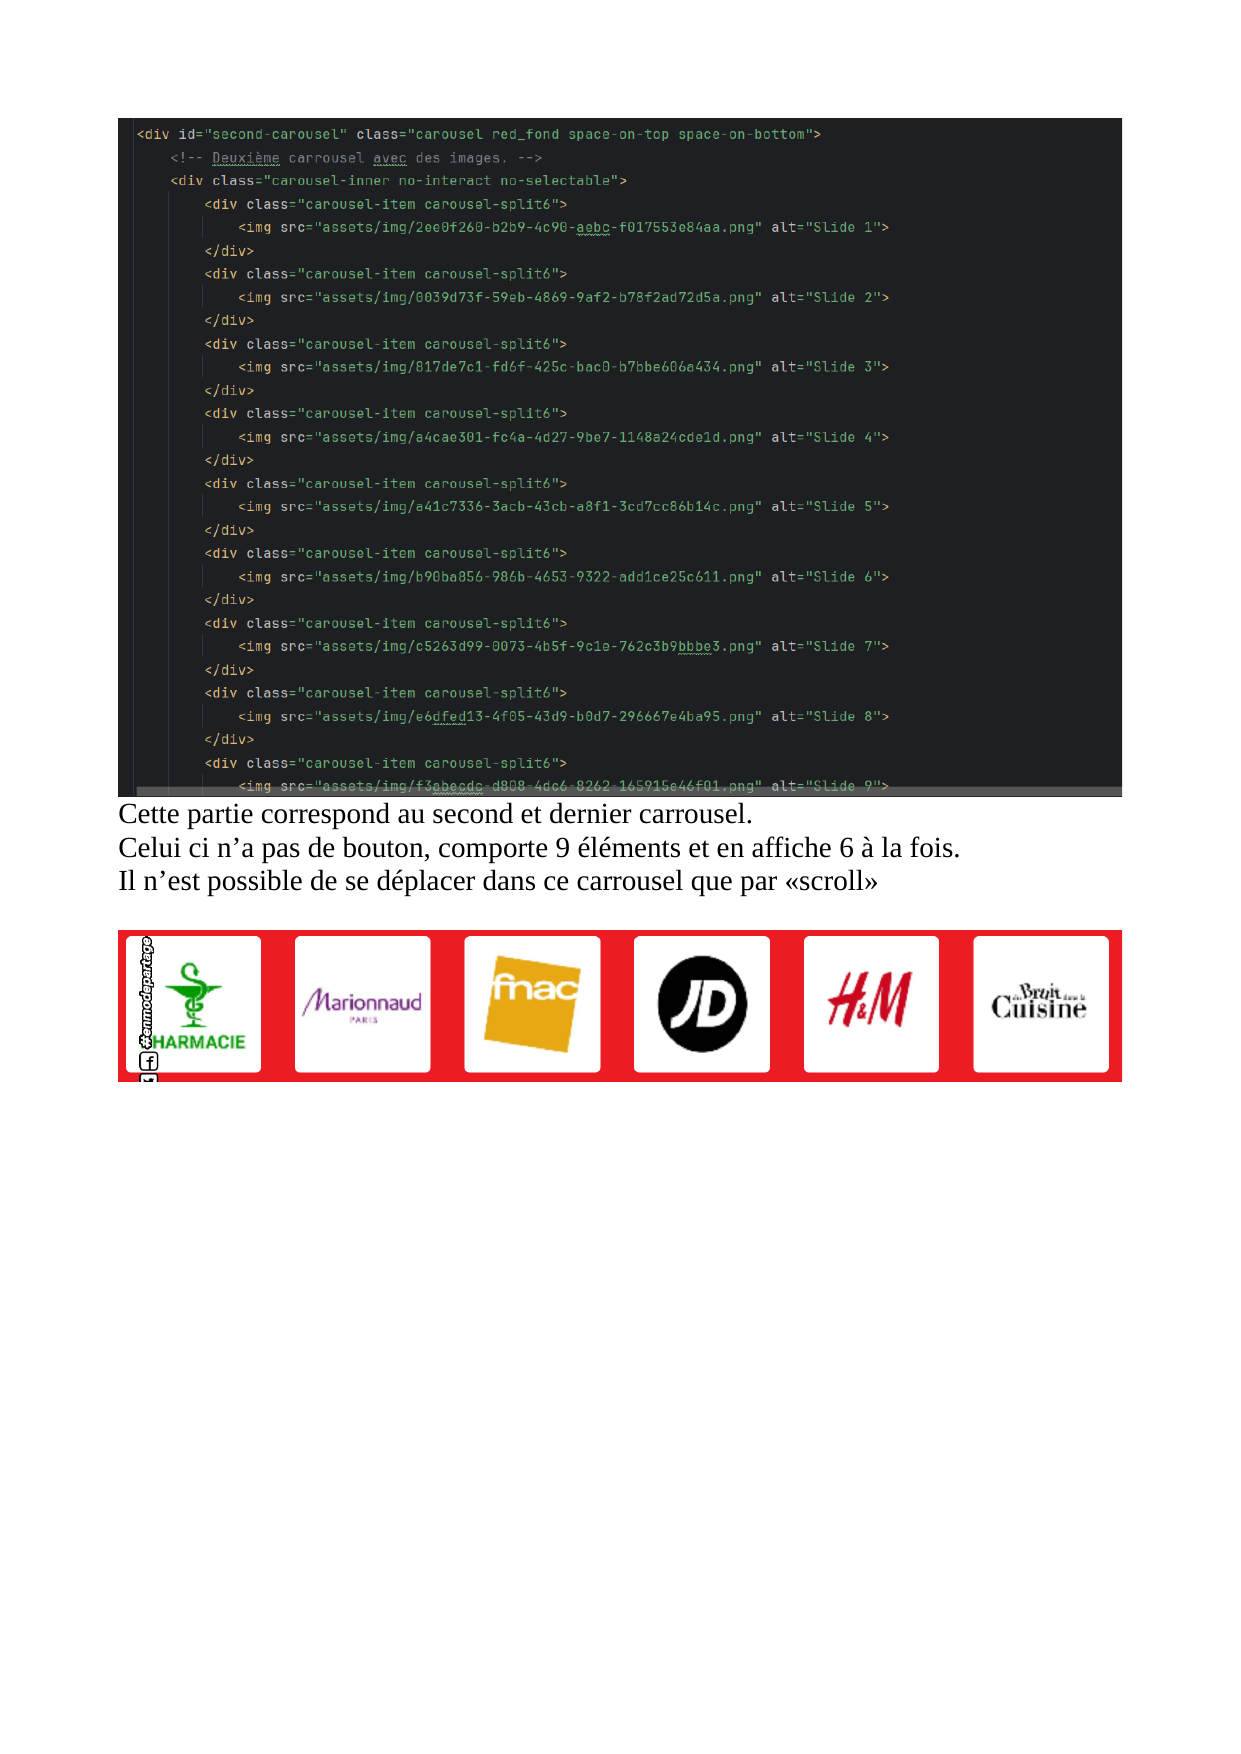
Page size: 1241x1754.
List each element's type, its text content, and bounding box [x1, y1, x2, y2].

picture [118, 930, 1123, 1082]
picture [118, 118, 1123, 797]
text Cette partie correspond au second et dernier carrousel. [118, 797, 1122, 830]
text Celui ci n’a pas de bouton, comporte 9 éléments et en affiche 6 à la fois. [118, 830, 1122, 863]
text Il n’est possible de se déplacer dans ce carrousel que par «scroll» [118, 863, 1122, 897]
